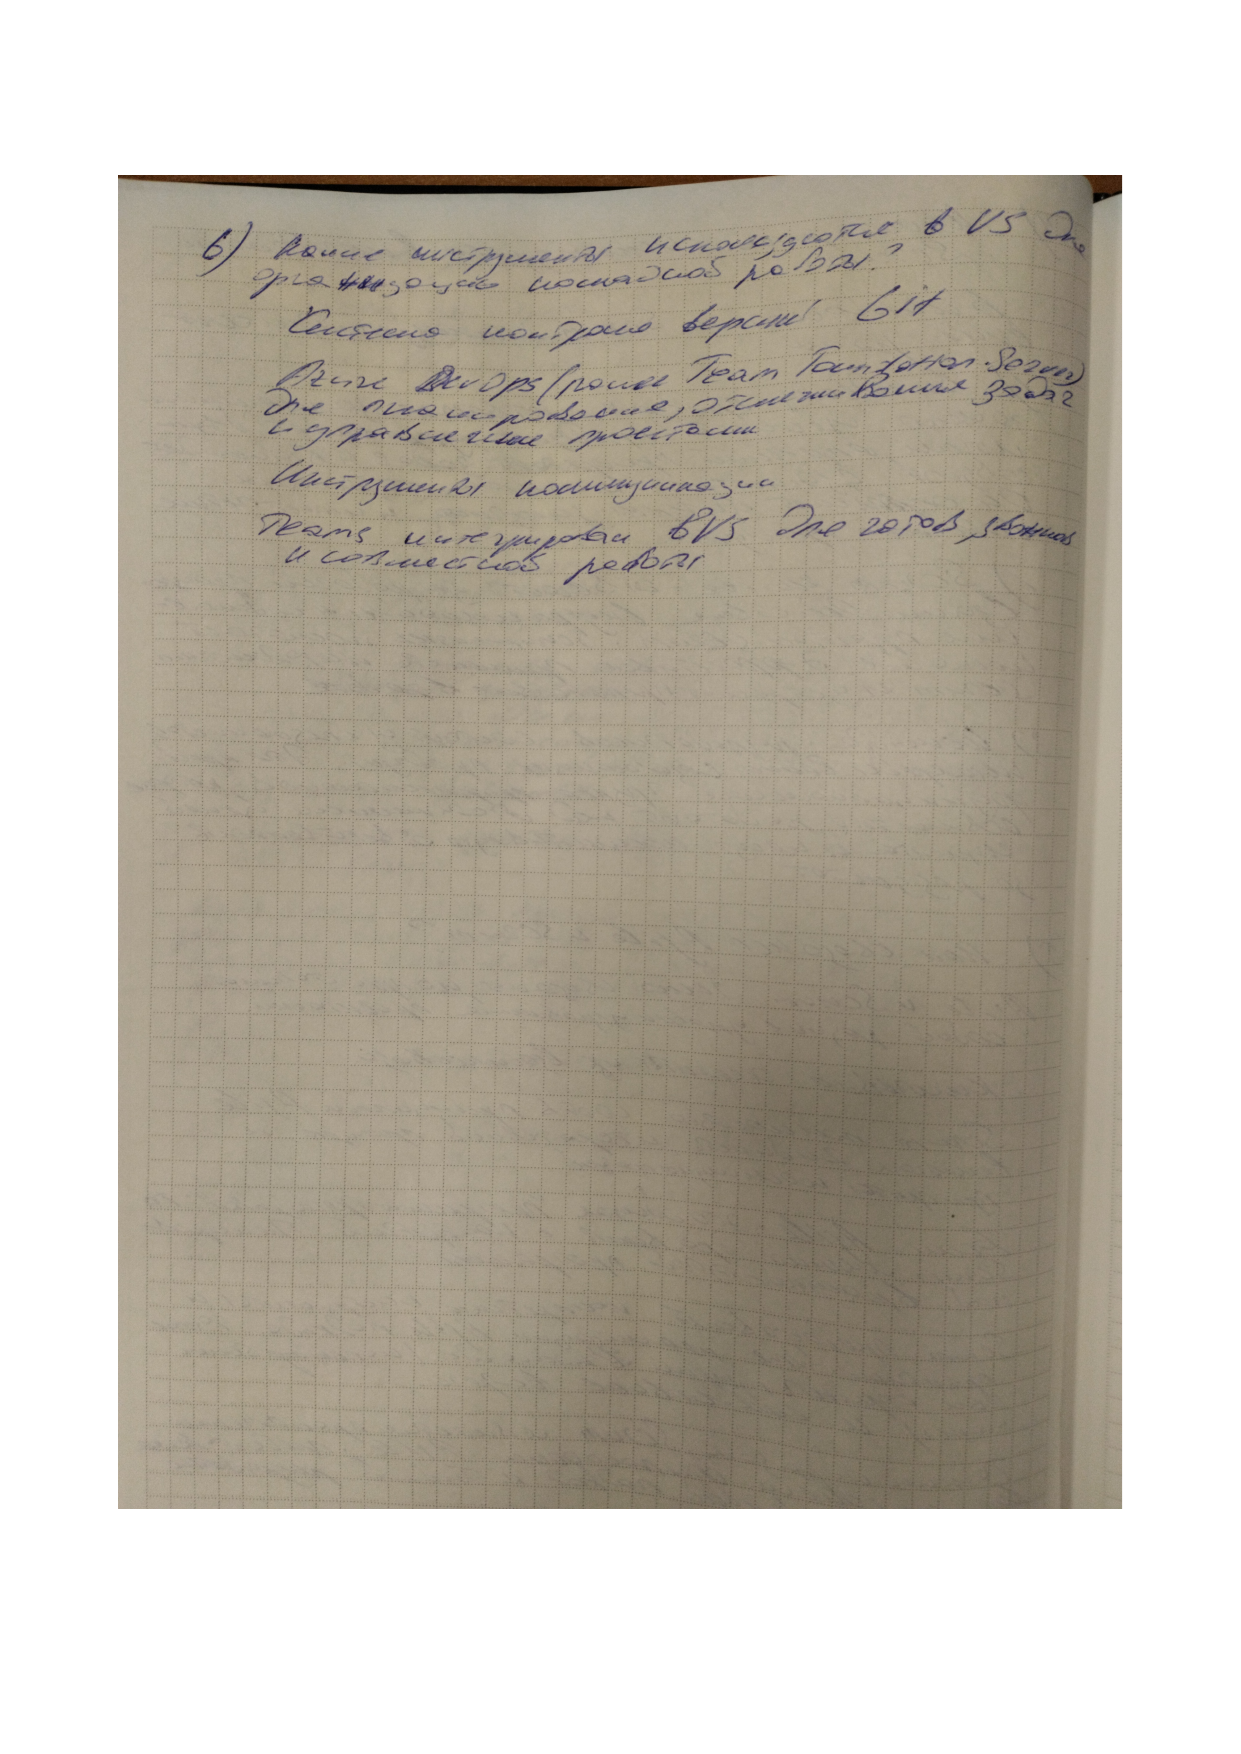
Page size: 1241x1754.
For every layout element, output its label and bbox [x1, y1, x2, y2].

picture [118, 175, 1123, 1509]
